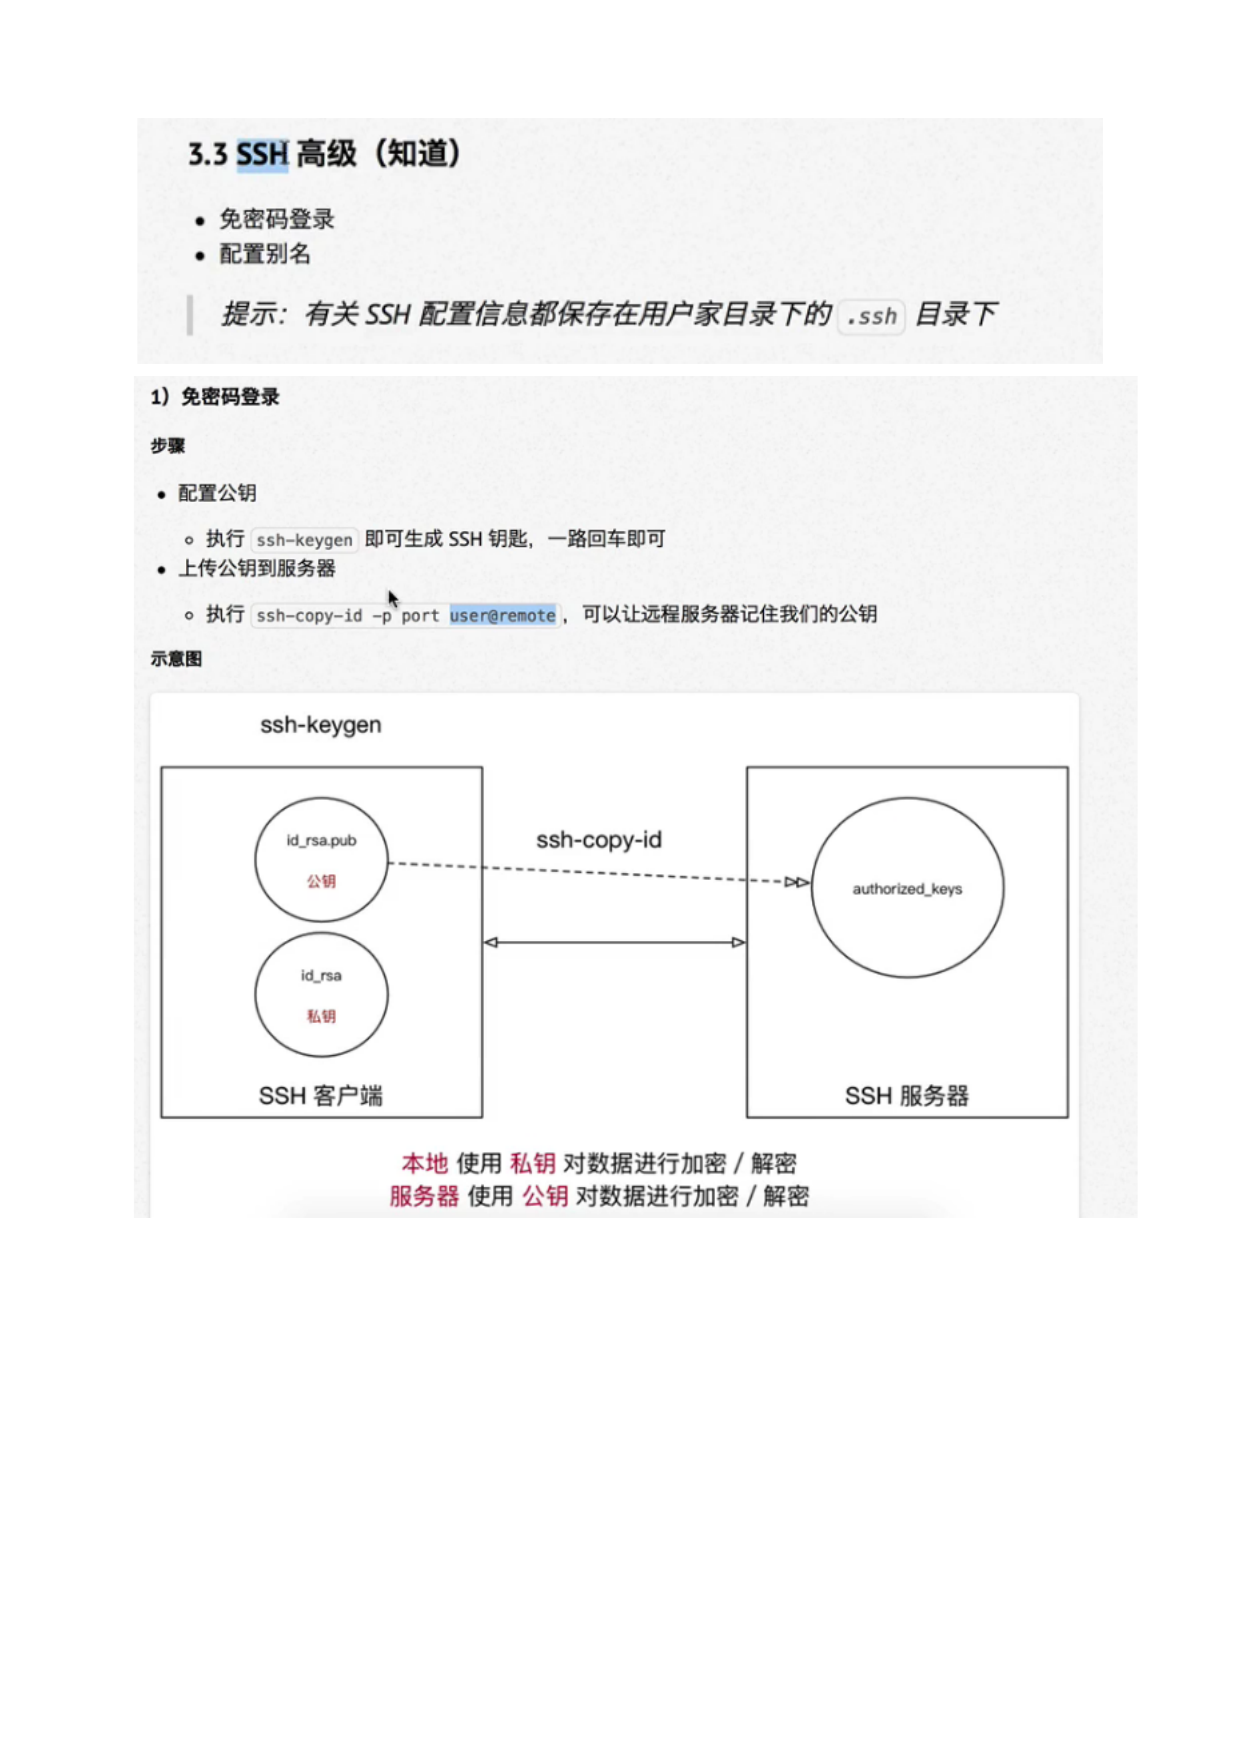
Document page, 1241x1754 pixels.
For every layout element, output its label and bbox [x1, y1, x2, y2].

picture [137, 118, 1103, 364]
picture [133, 376, 1138, 1218]
